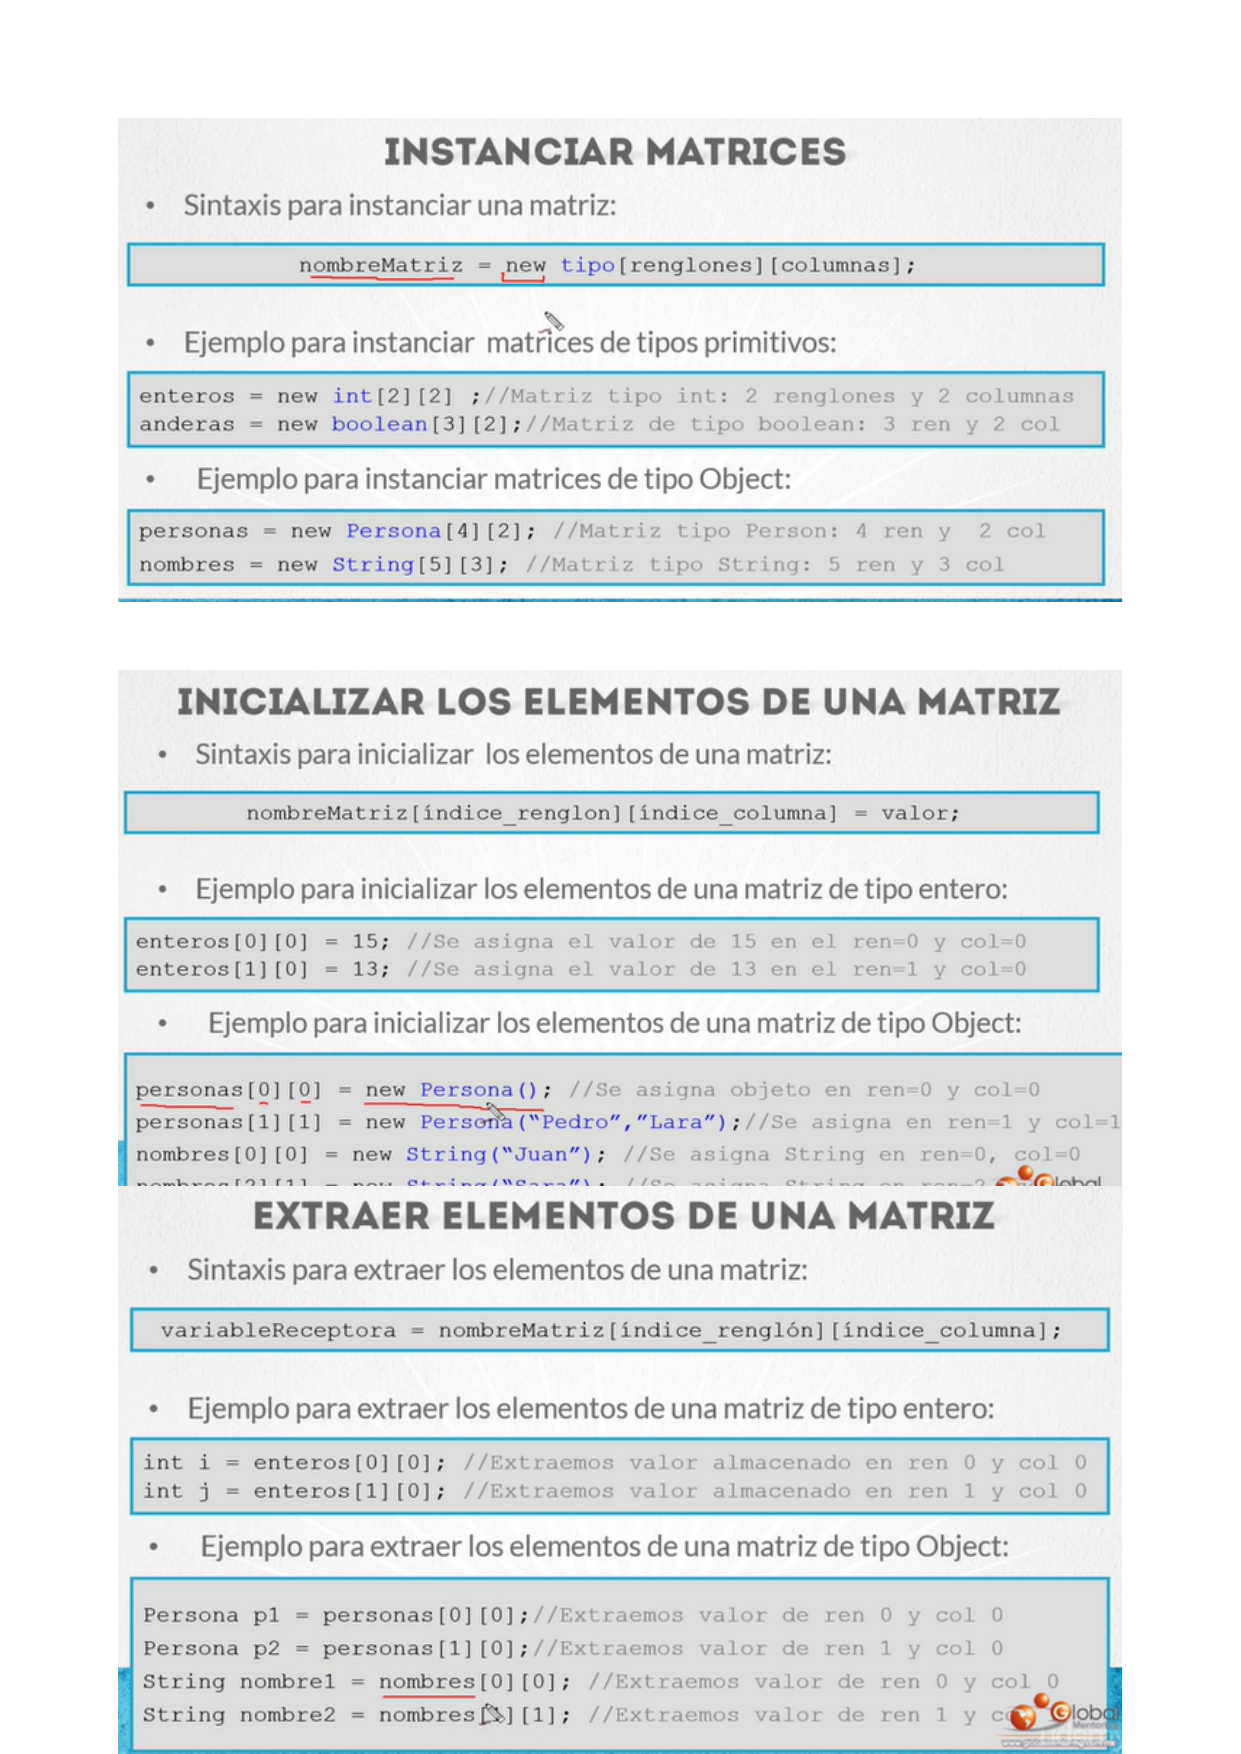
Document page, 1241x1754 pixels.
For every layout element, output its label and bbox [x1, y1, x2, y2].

picture [118, 118, 1123, 602]
picture [118, 670, 1123, 1754]
